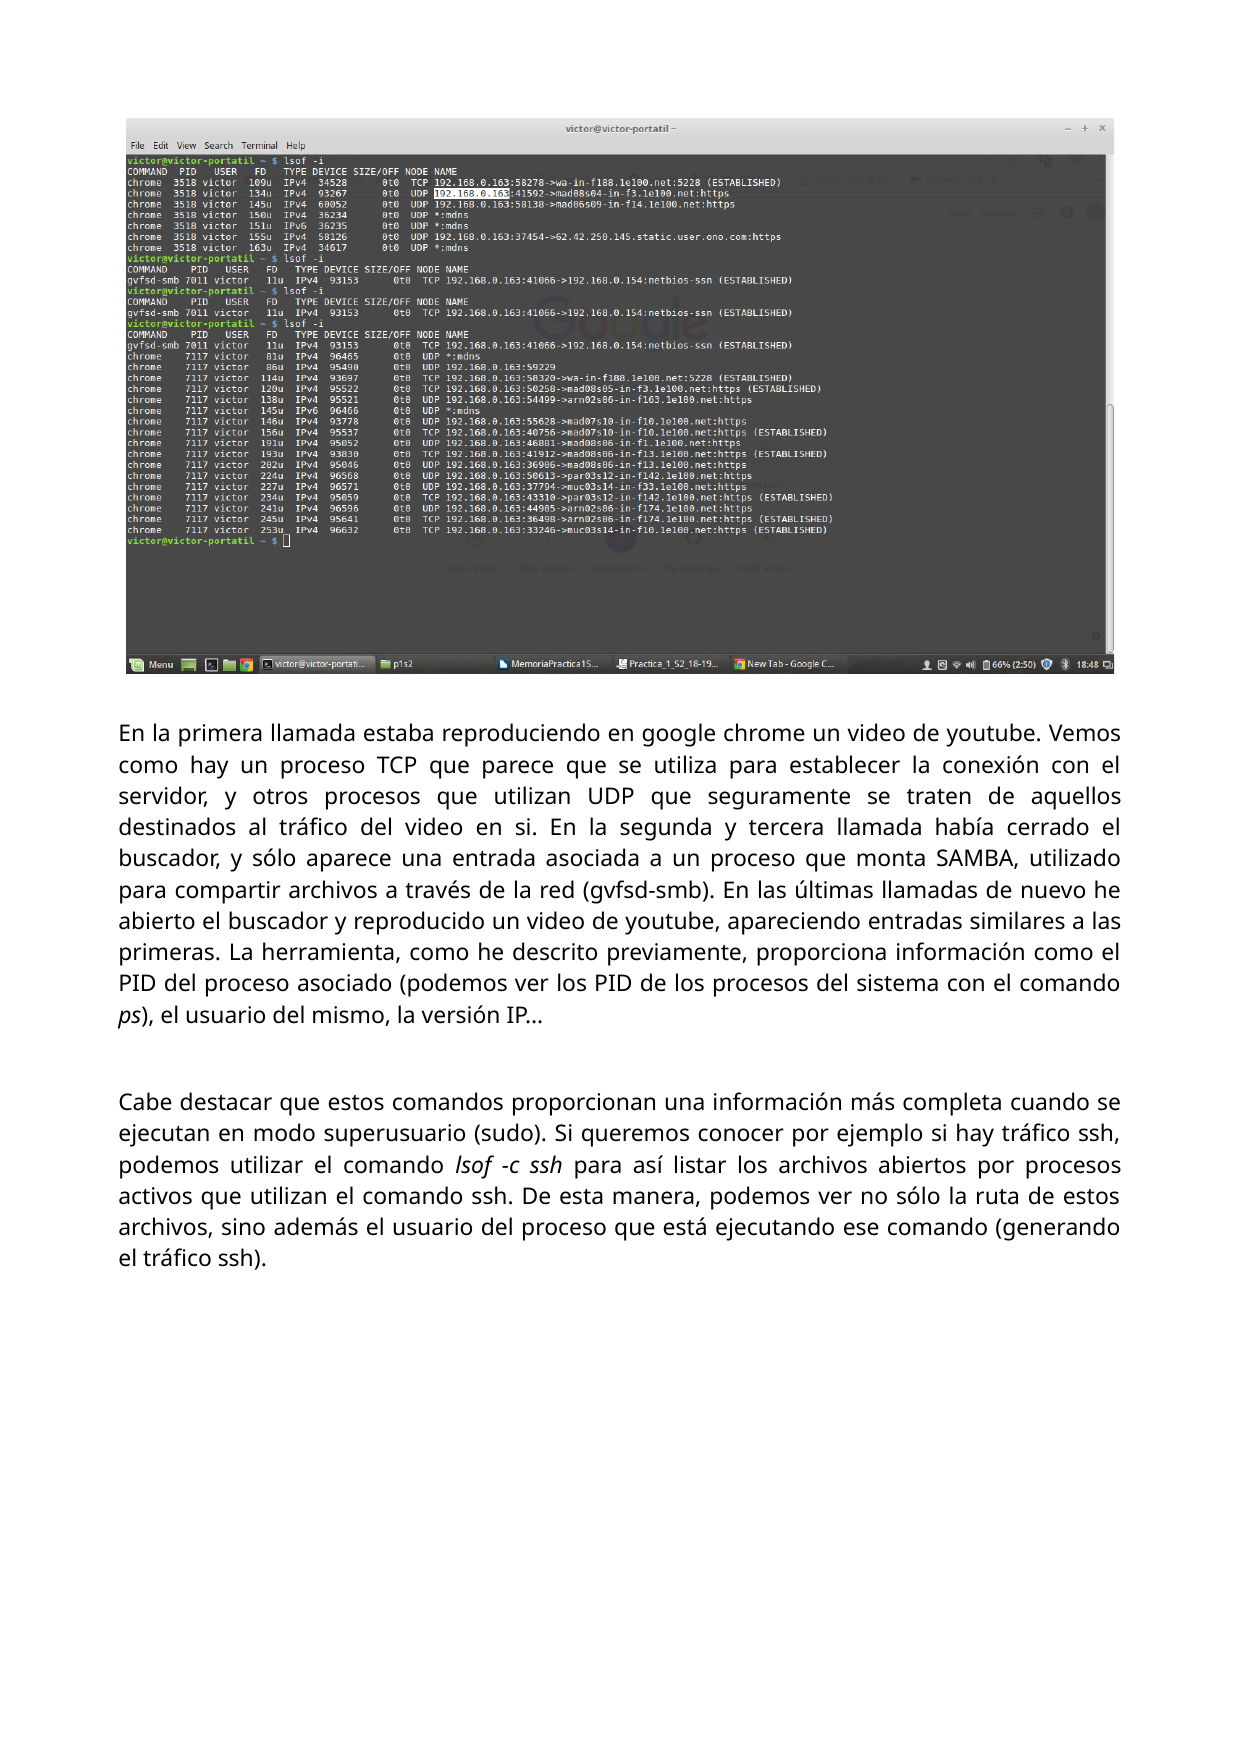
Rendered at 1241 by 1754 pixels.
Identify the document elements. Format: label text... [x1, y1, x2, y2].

text Cabe destacar que estos comandos proporcionan una información más completa cuando se ejecutan en modo superusuario (sudo). Si queremos conocer por ejemplo si hay tráfico ssh, podemos utilizar el comando lsof -c ssh para así listar los archivos abiertos por procesos activos que utilizan el comando ssh. De esta manera, podemos ver no sólo la ruta de estos archivos, sino además el usuario del proceso que está ejecutando ese comando (generando el tráfico ssh). [118, 1086, 1122, 1274]
picture [126, 118, 1115, 674]
text En la primera llamada estaba reproduciendo en google chrome un video de youtube. Vemos como hay un proceso TCP que parece que se utiliza para establecer la conexión con el servidor, y otros procesos que utilizan UDP que seguramente se traten de aquellos destinados al tráfico del video en si. En la segunda y tercera llamada había cerrado el buscador, y sólo aparece una entrada asociada a un proceso que monta SAMBA, utilizado para compartir archivos a través de la red (gvfsd-smb). En las últimas llamadas de nuevo he abierto el buscador y reproducido un video de youtube, apareciendo entradas similares a las primeras. La herramienta, como he descrito previamente, proporciona información como el PID del proceso asociado (podemos ver los PID de los procesos del sistema con el comando ps), el usuario del mismo, la versión IP… [118, 717, 1122, 1030]
